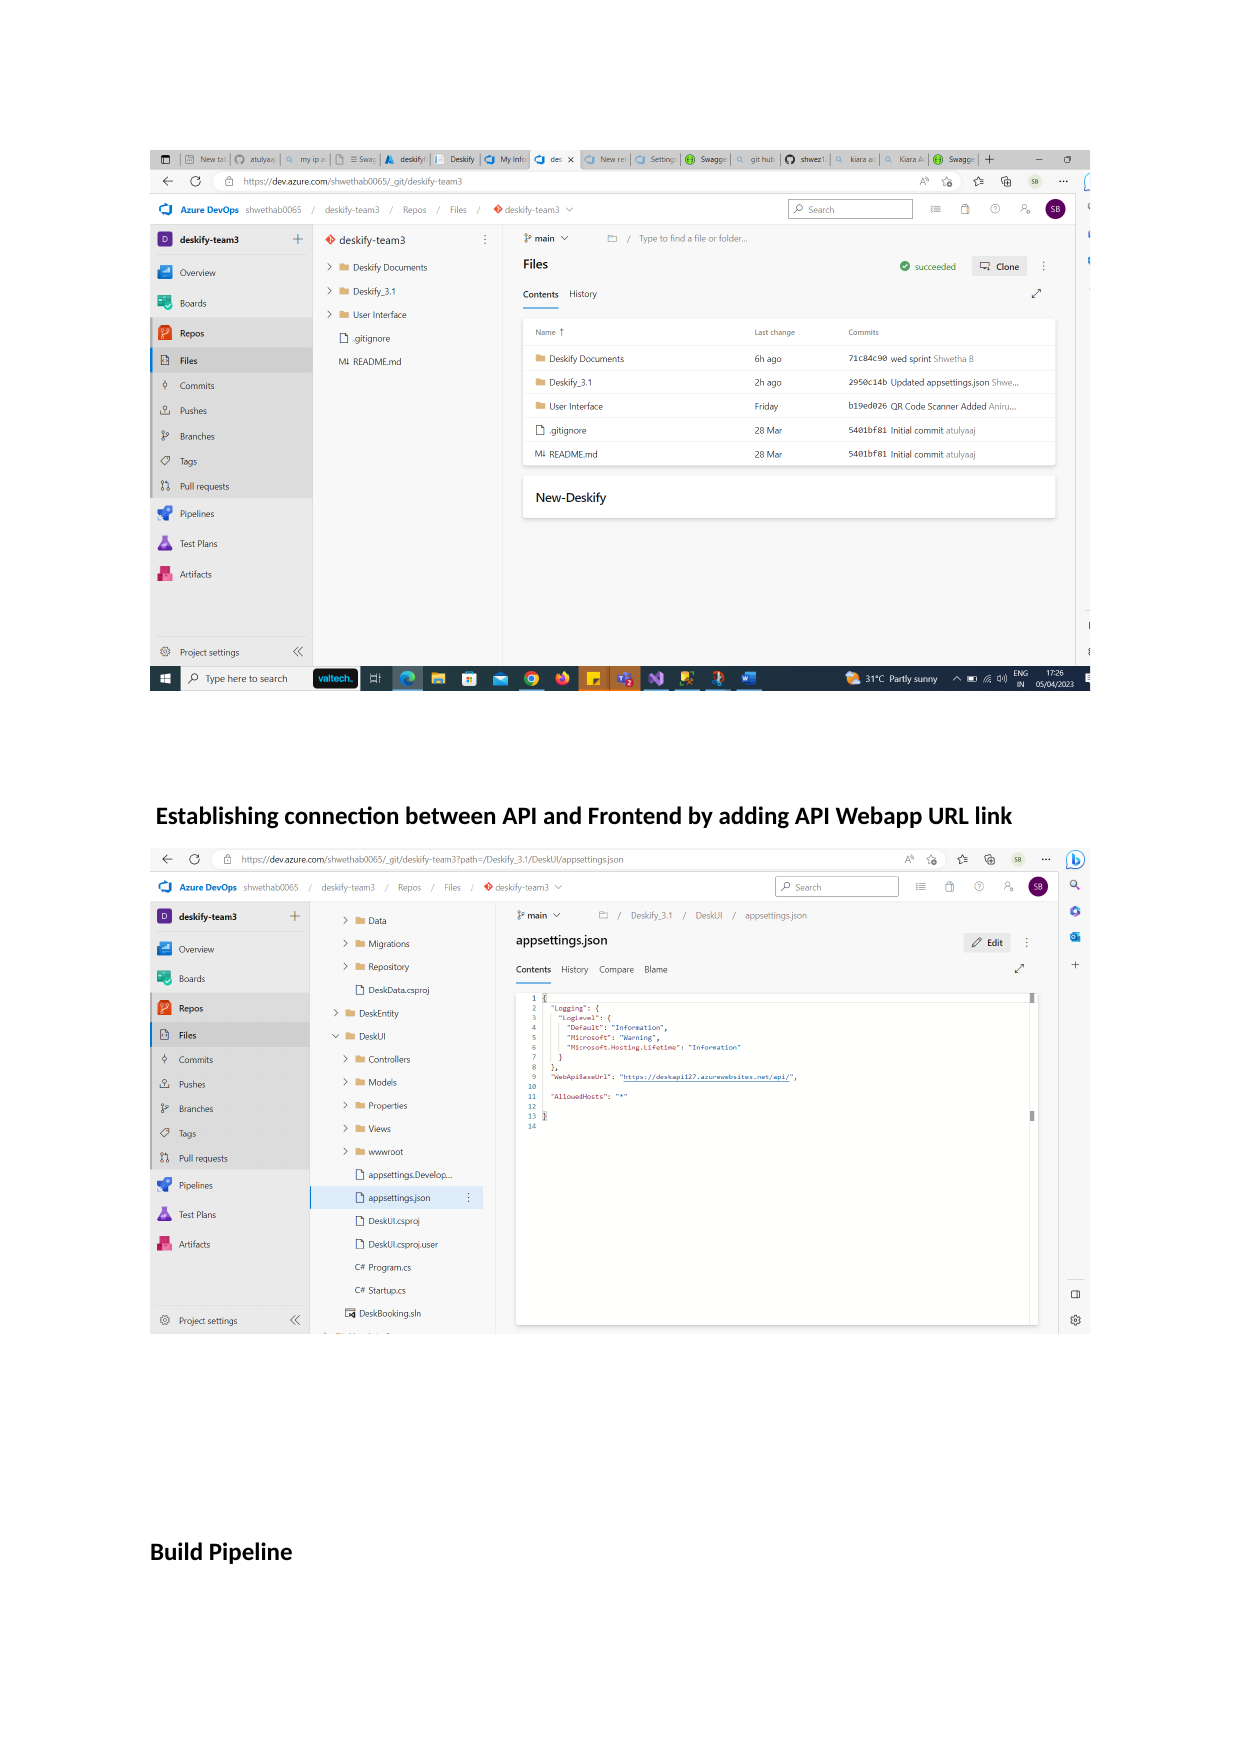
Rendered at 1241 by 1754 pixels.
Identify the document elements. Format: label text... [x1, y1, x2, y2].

text Establishing connection between API and Frontend by adding API Webapp URL link [150, 800, 1090, 831]
text Build Pipeline [150, 1536, 1090, 1567]
